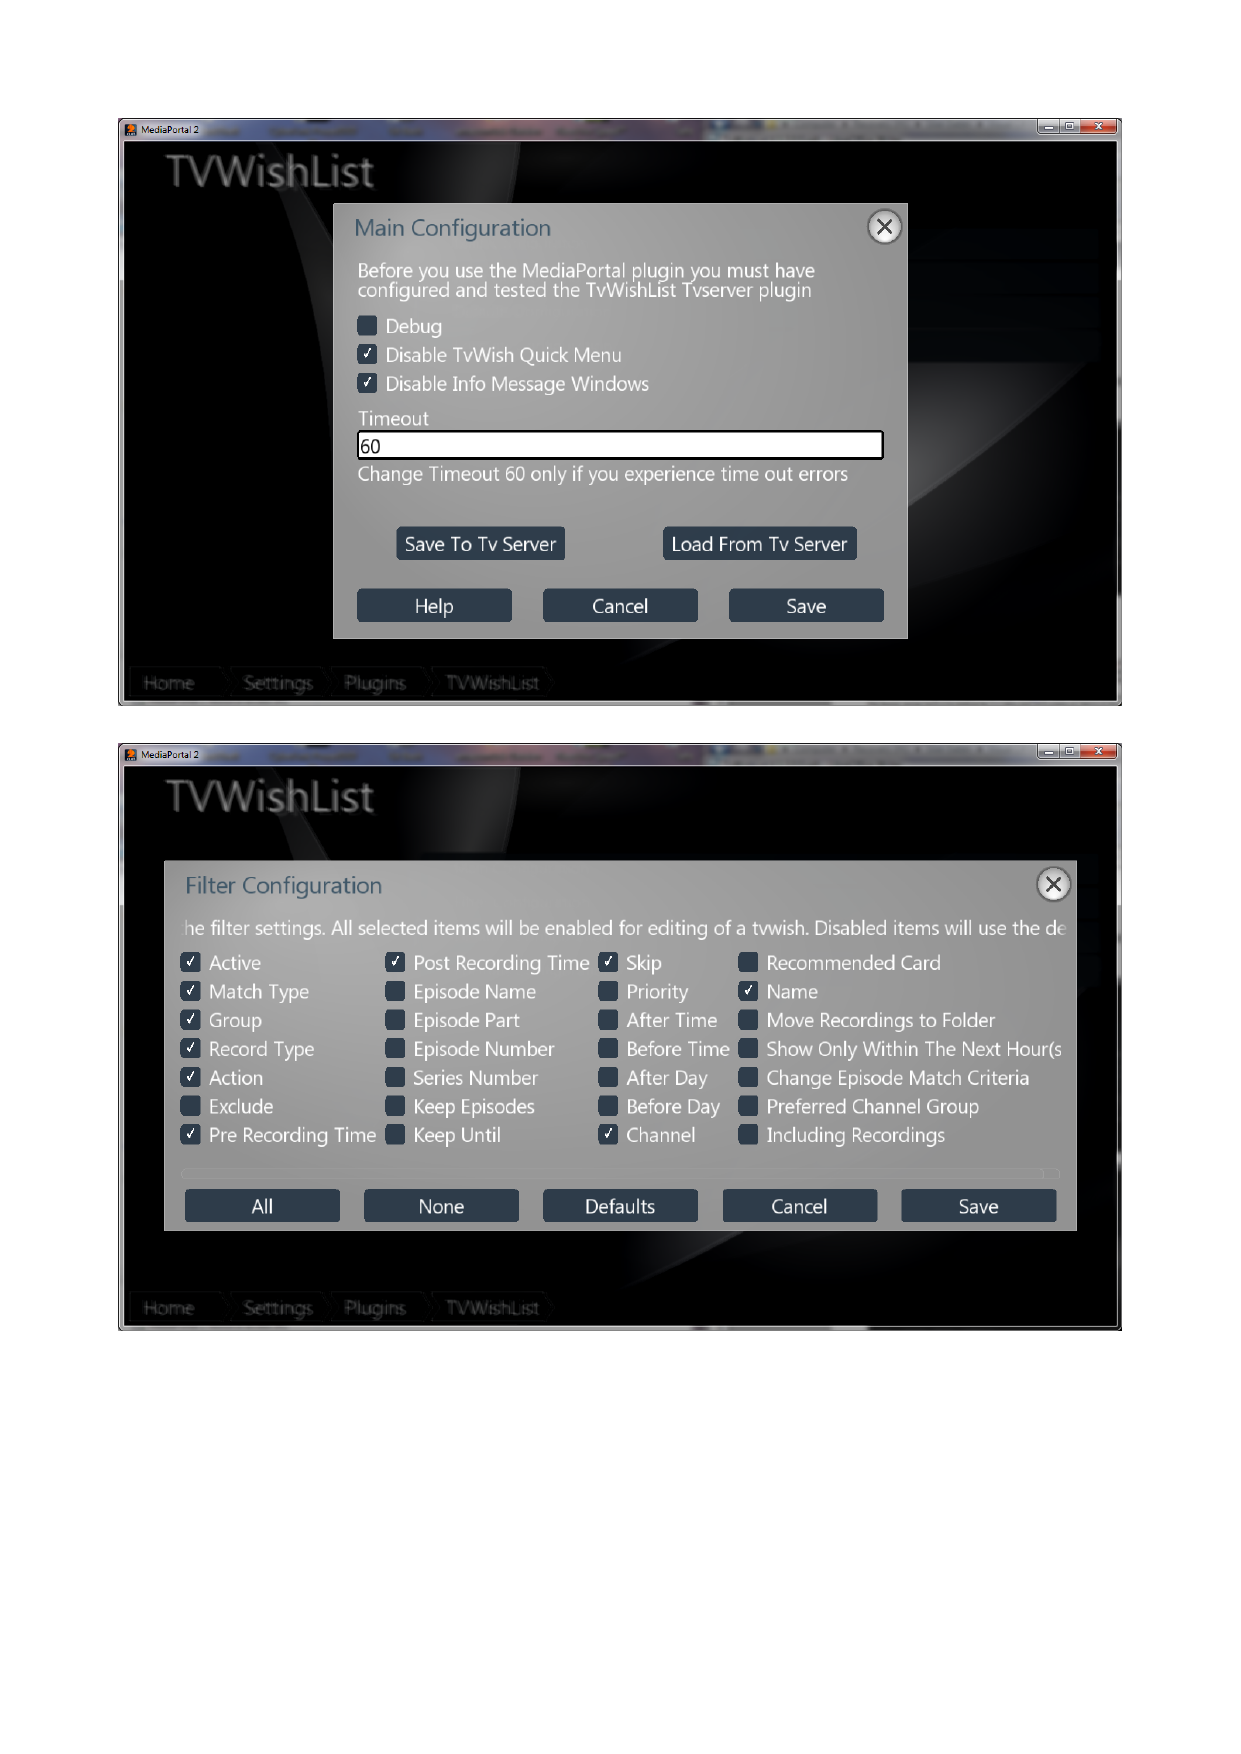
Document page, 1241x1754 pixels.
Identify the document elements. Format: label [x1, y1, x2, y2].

picture [118, 118, 1122, 706]
picture [118, 743, 1122, 1331]
